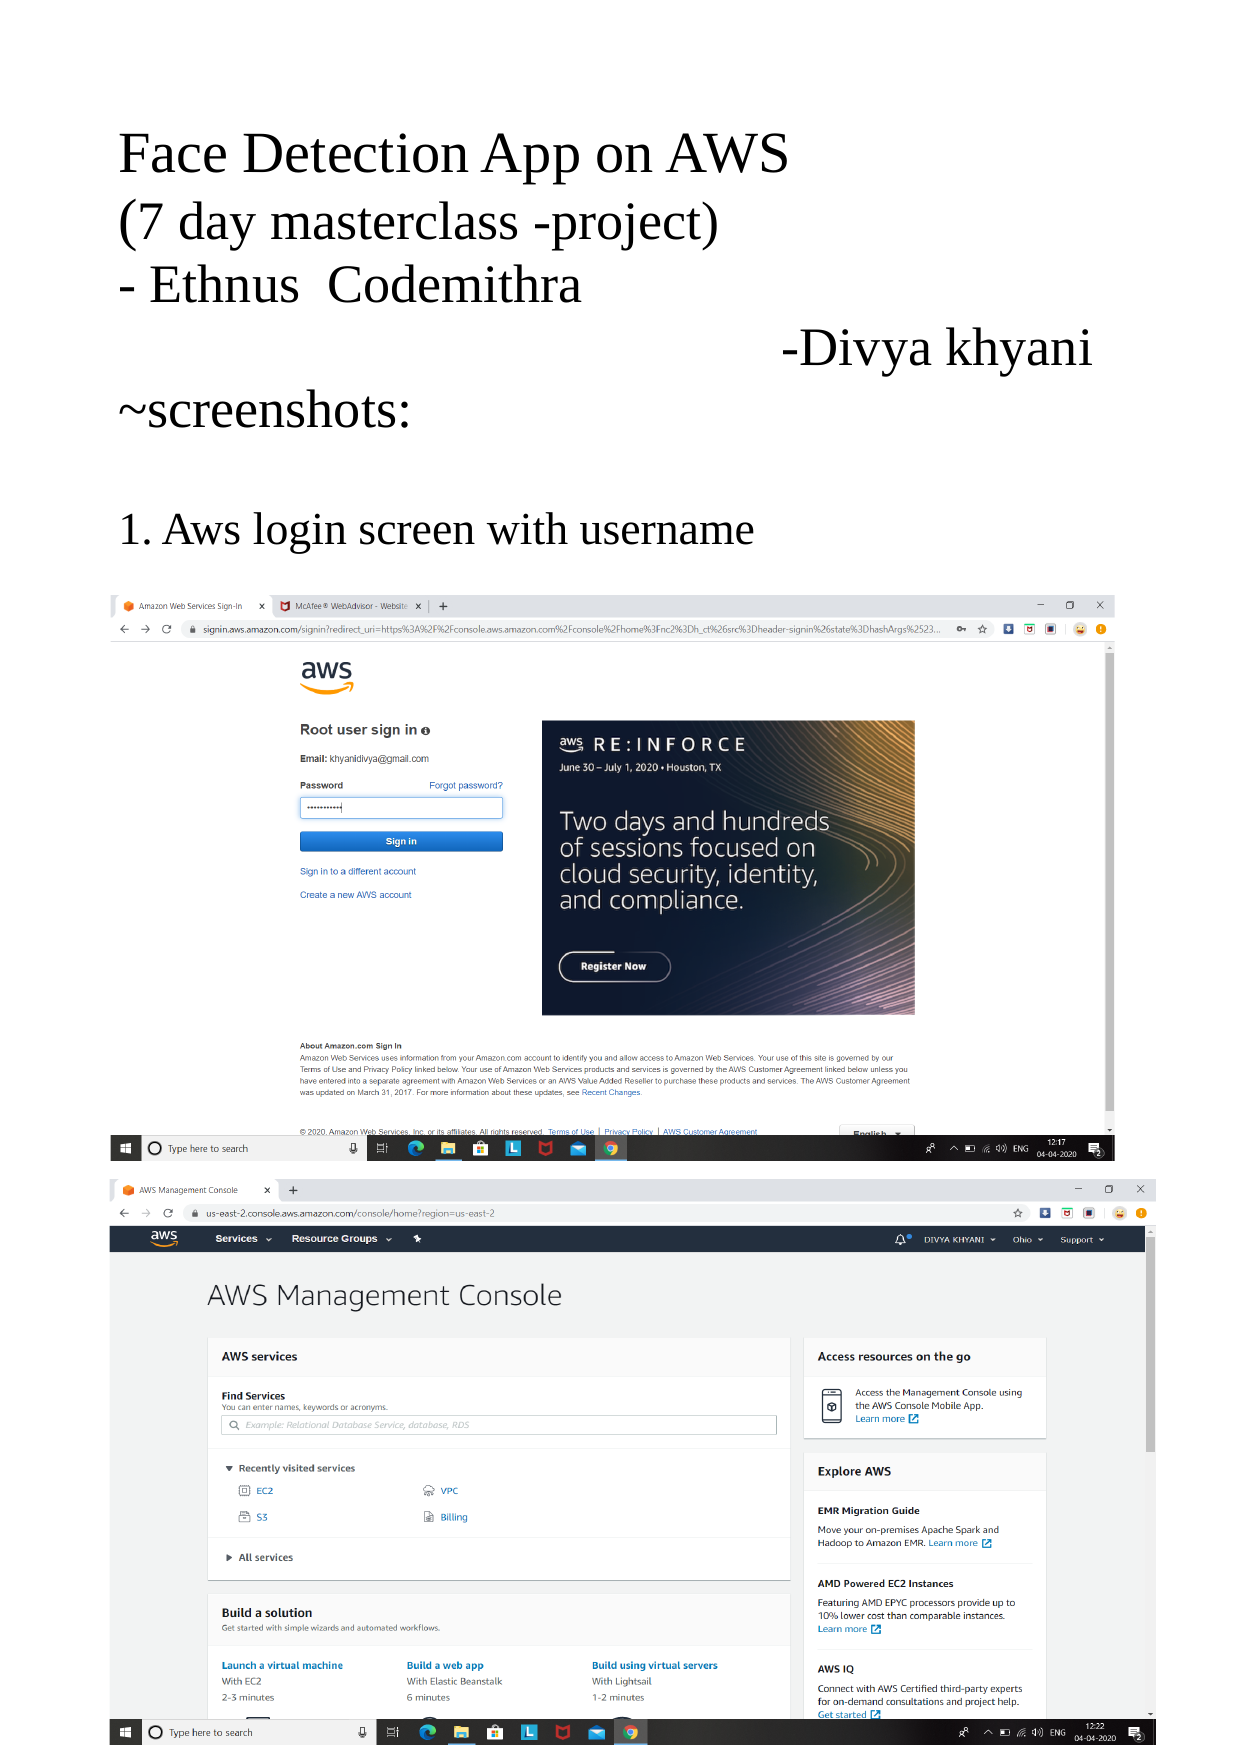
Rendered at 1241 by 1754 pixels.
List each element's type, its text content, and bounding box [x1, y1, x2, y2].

text - Ethnus Codemithra [118, 252, 1122, 314]
picture [109, 1179, 1156, 1745]
text Face Detection App on AWS [118, 118, 1122, 185]
text ~screenshots: [118, 377, 1122, 439]
text 1. Aws login screen with username [118, 501, 1122, 554]
text (7 day masterclass -project) [118, 185, 1122, 252]
picture [110, 595, 1115, 1161]
text -Divya khyani [118, 314, 1122, 377]
